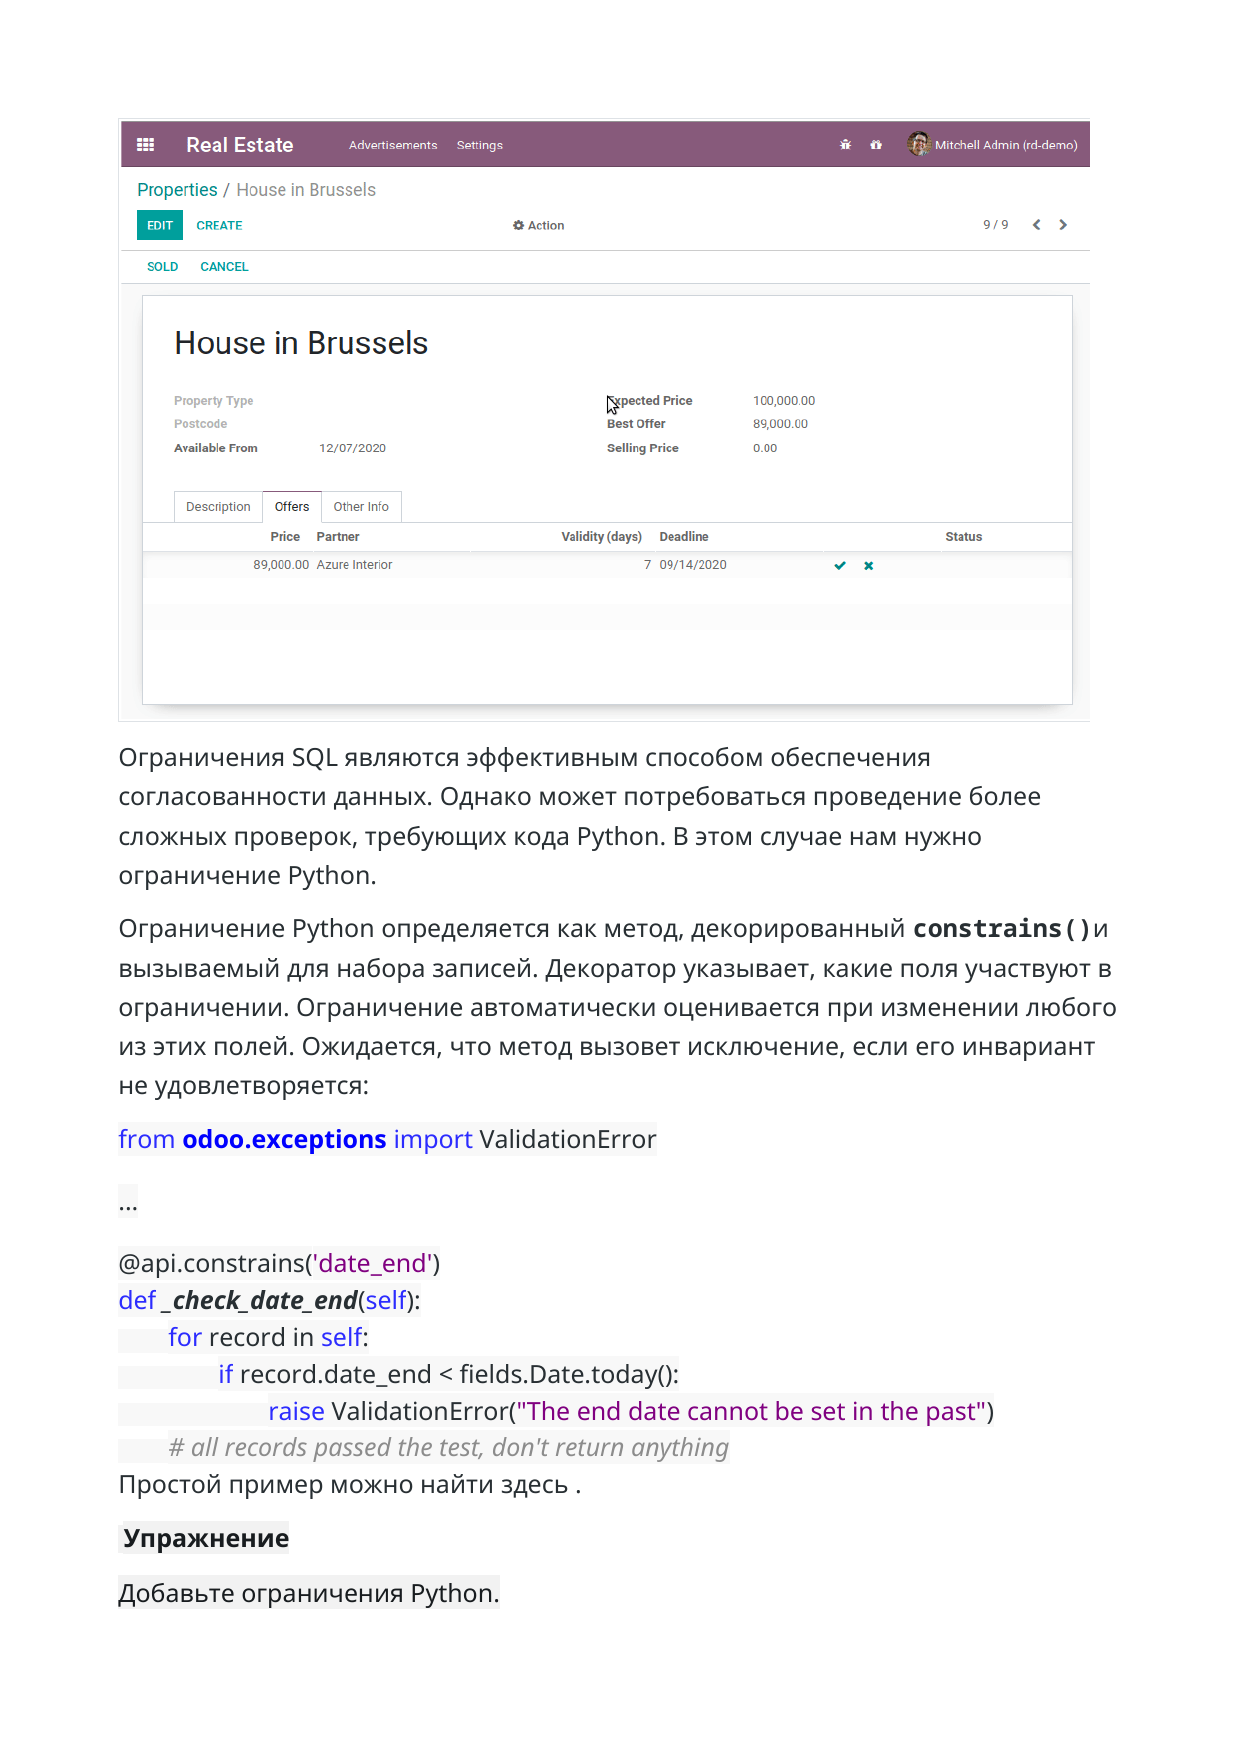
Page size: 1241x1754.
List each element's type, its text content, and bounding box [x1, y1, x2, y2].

text if record.date_end < fields.Date.today(): [118, 1356, 1122, 1391]
picture [121, 121, 1090, 719]
text Простой пример можно найти здесь . [118, 1467, 1122, 1501]
text # all records passed the test, don't return anything [118, 1430, 1122, 1464]
text @api.constrains('date_end') [118, 1246, 1122, 1280]
text for record in self: [118, 1320, 1122, 1354]
text from odoo.exceptions import ValidationError [118, 1122, 1122, 1156]
text Добавьте ограничения Python. [118, 1575, 1122, 1609]
text Ограничения SQL являются эффективным способом обеспечения согласованности данных. Однако может потребоваться проведение более сложных проверок, требующих кода Python. В этом случае нам нужно ограничение Python. [118, 740, 1122, 891]
text ... [118, 1184, 1122, 1218]
text Ограничение Python определяется как метод, декорированный constrains()и вызываемый для набора записей. Декоратор указывает, какие поля участвуют в ограничении. Ограничение автоматически оценивается при изменении любого из этих полей. Ожидается, что метод вызовет исключение, если его инвариант не удовлетворяется: [118, 911, 1122, 1102]
text Упражнение [118, 1521, 1122, 1554]
text def _check_date_end(self): [118, 1283, 1122, 1317]
text raise ValidationError("The end date cannot be set in the past") [118, 1393, 1122, 1427]
